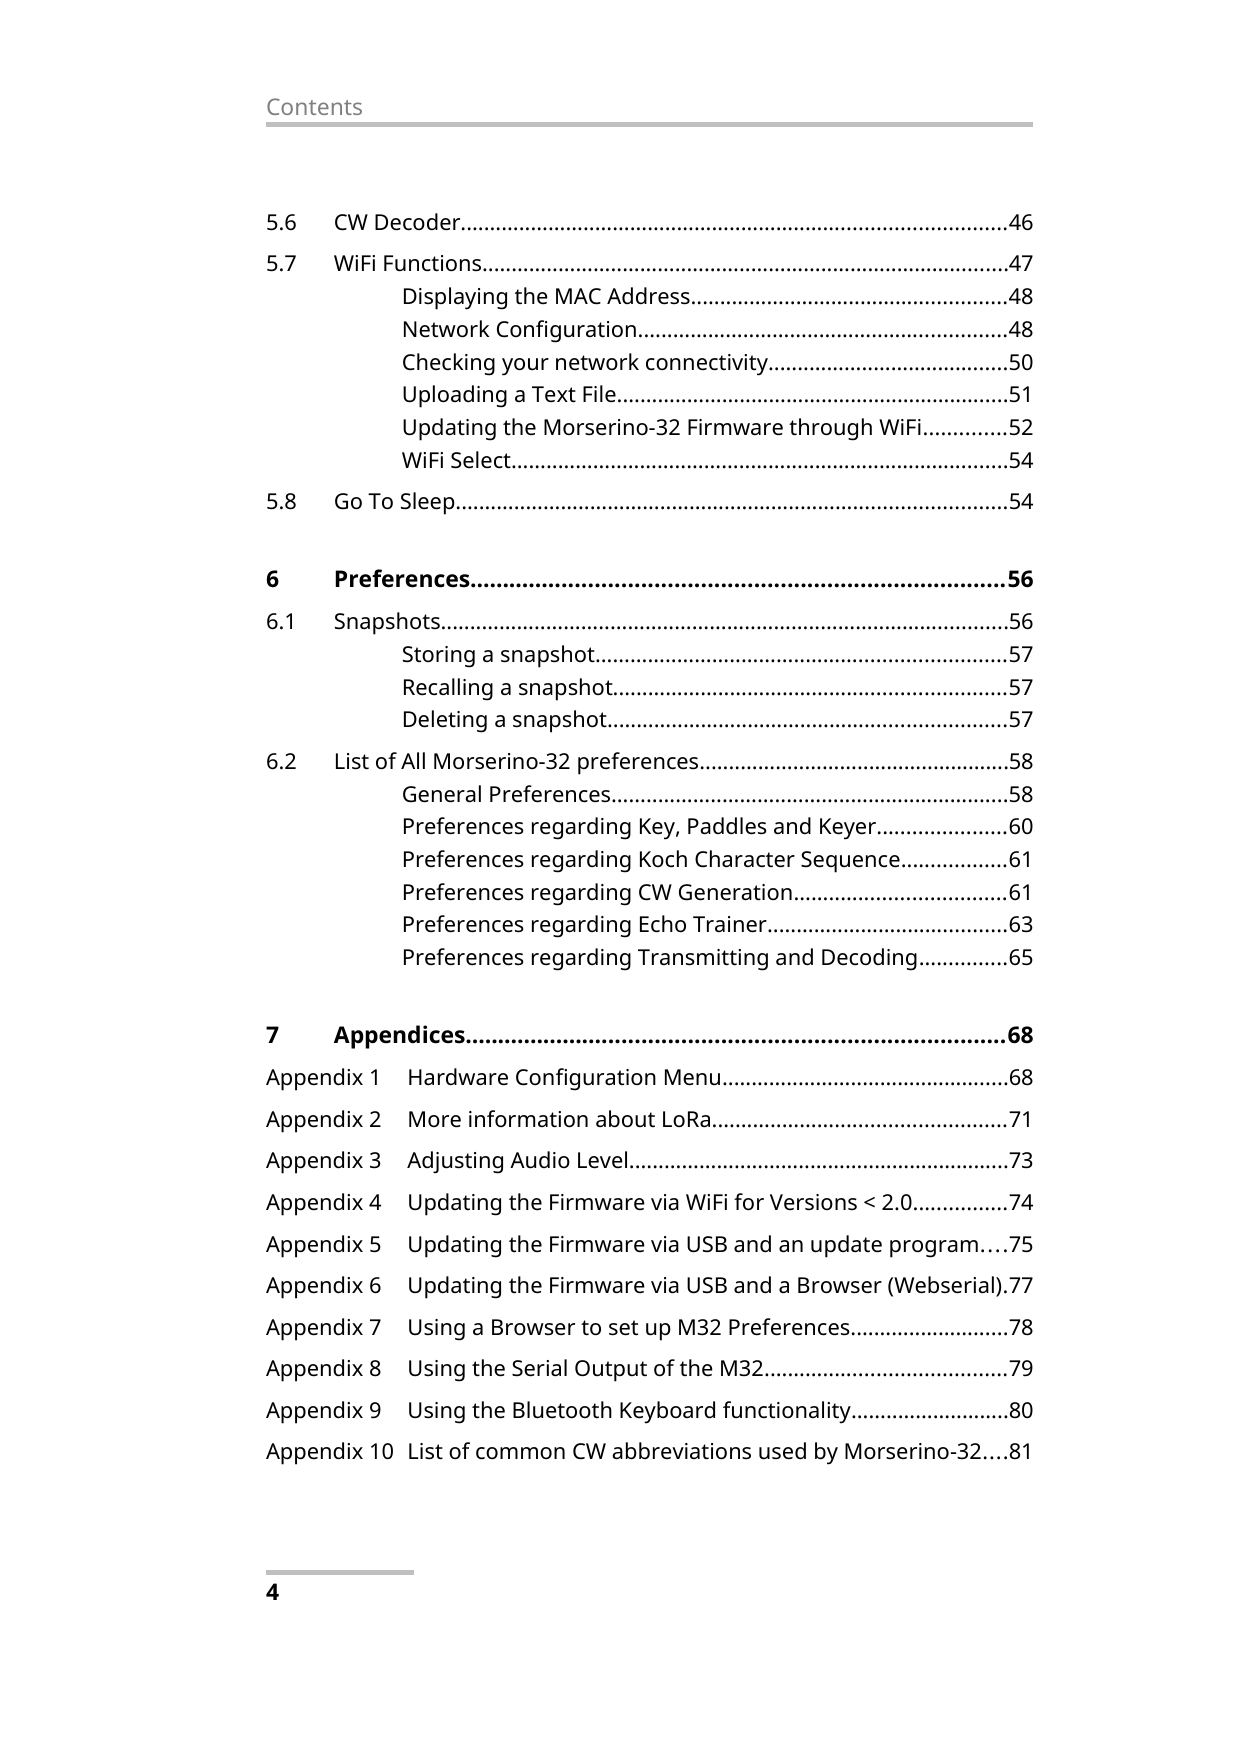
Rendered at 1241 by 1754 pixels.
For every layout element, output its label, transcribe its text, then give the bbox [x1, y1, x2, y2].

text Appendix 1 Hardware Configuration Menu 68 [266, 1062, 1033, 1092]
text Appendix 4 Updating the Firmware via WiFi for Versions < 2.0 74 [266, 1187, 1033, 1217]
text Updating the Morserino-32 Firmware through WiFi 52 [334, 412, 1033, 442]
text 7 Appendices 68 [266, 1019, 1033, 1051]
text 5.7 WiFi Functions 47 [266, 248, 1033, 278]
text 6.2 List of All Morserino-32 preferences 58 [266, 746, 1033, 776]
text Preferences regarding CW Generation 61 [334, 877, 1033, 907]
text 5.8 Go To Sleep 54 [266, 486, 1033, 516]
text Appendix 8 Using the Serial Output of the M32 79 [266, 1353, 1033, 1383]
text Deleting a snapshot 57 [334, 704, 1033, 734]
text Appendix 3 Adjusting Audio Level 73 [266, 1145, 1033, 1175]
text Appendix 2 More information about LoRa 71 [266, 1104, 1033, 1134]
text Storing a snapshot 57 [334, 639, 1033, 669]
text General Preferences 58 [334, 779, 1033, 808]
text Checking your network connectivity 50 [334, 346, 1033, 376]
text Appendix 6 Updating the Firmware via USB and a Browser (Webserial) 77 [266, 1270, 1033, 1300]
text Preferences regarding Echo Trainer 63 [334, 909, 1033, 939]
text Preferences regarding Transmitting and Decoding 65 [334, 942, 1033, 972]
text 5.6 CW Decoder 46 [266, 207, 1033, 237]
text Appendix 10 List of common CW abbreviations used by Morserino-32 81 [266, 1436, 1033, 1466]
text Network Configuration 48 [334, 314, 1033, 343]
text Recalling a snapshot 57 [334, 672, 1033, 701]
text Preferences regarding Key, Paddles and Keyer 60 [334, 811, 1033, 841]
text Appendix 9 Using the Bluetooth Keyboard functionality 80 [266, 1395, 1033, 1424]
text Uploading a Text File 51 [334, 379, 1033, 409]
text Displaying the MAC Address 48 [334, 281, 1033, 311]
text Preferences regarding Koch Character Sequence 61 [334, 844, 1033, 874]
text 6 Preferences 56 [266, 563, 1033, 594]
text Appendix 7 Using a Browser to set up M32 Preferences 78 [266, 1312, 1033, 1341]
text 6.1 Snapshots 56 [266, 606, 1033, 636]
text WiFi Select 54 [334, 444, 1033, 474]
text Appendix 5 Updating the Firmware via USB and an update program 75 [266, 1228, 1033, 1258]
